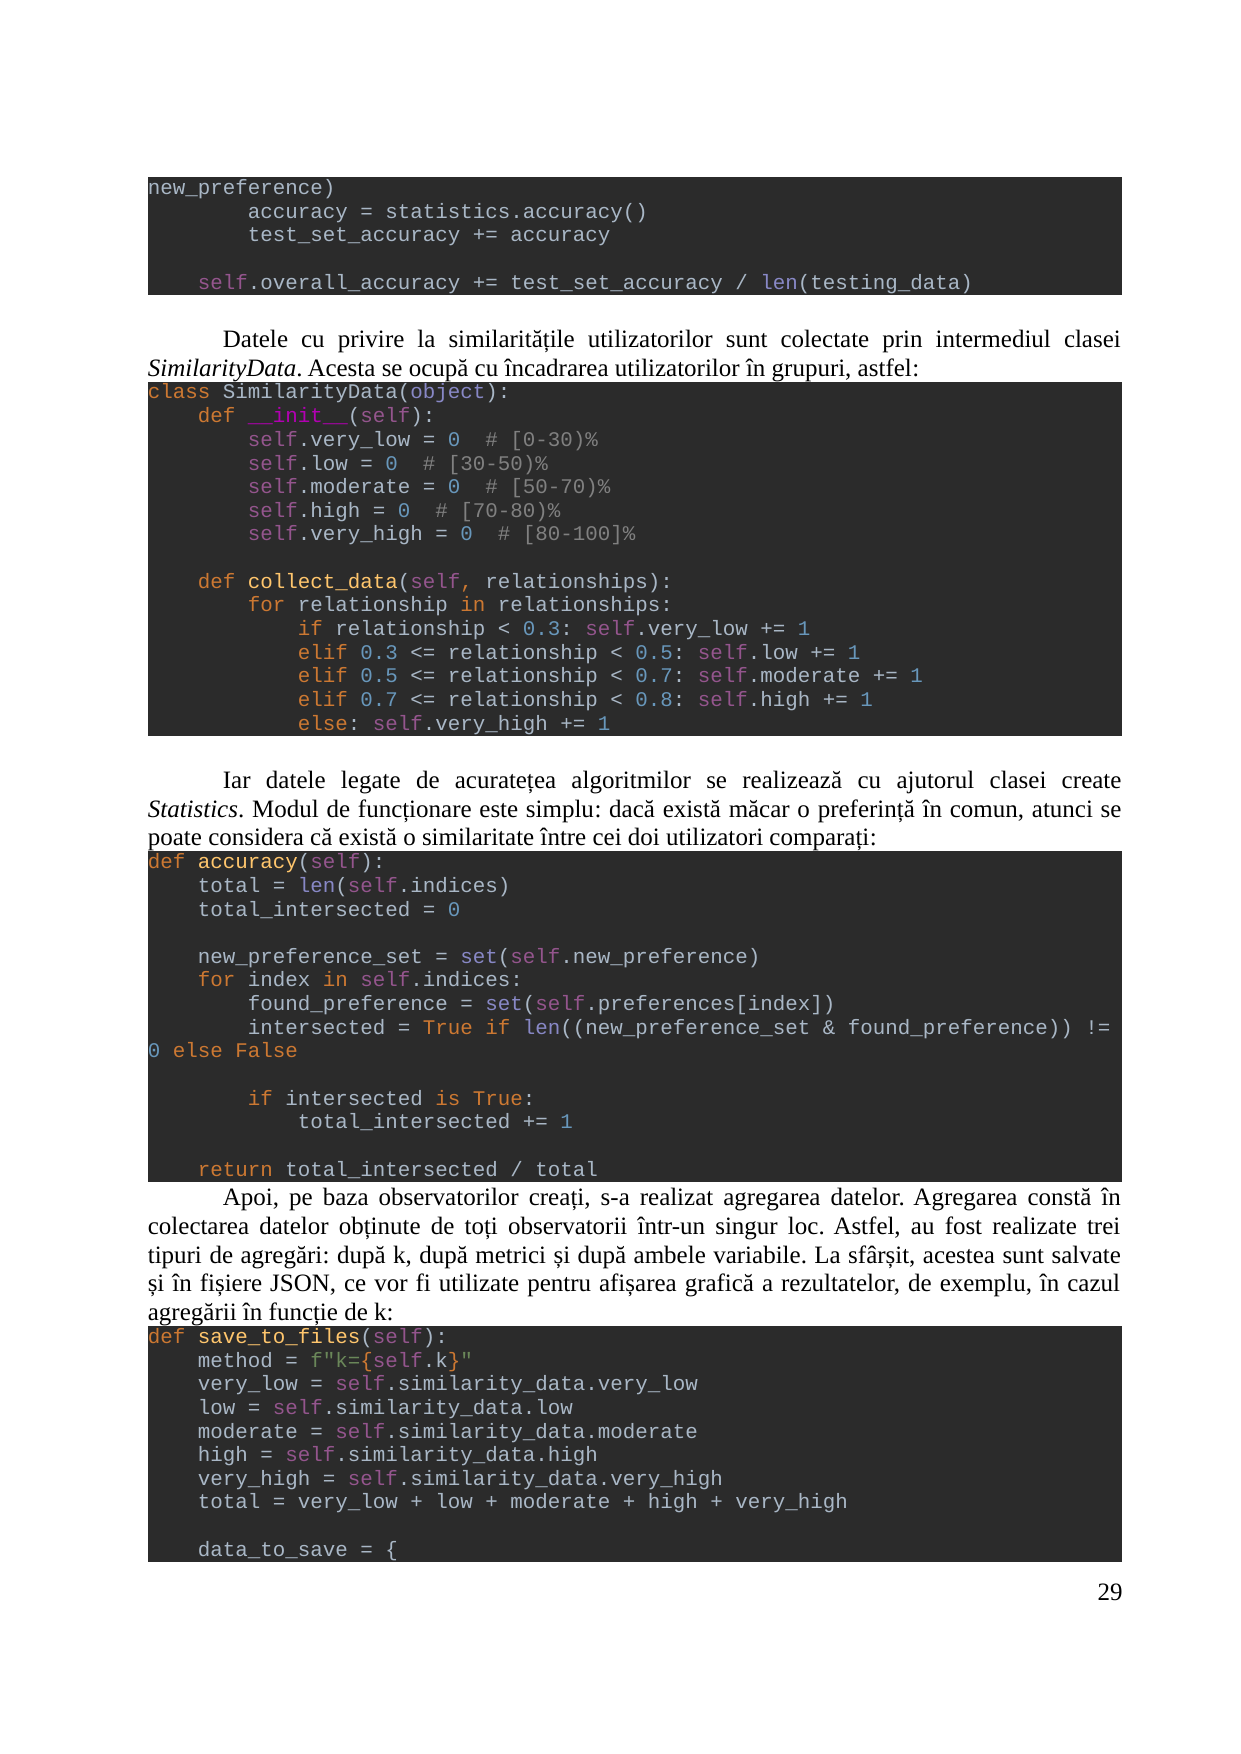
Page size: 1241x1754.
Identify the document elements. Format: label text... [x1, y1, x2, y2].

text class SimilarityData(object): def __init__(self): self.very_low = 0 # [0-30)% self.low = 0 # [30-50)% self.moderate = 0 # [50-70)% self.high = 0 # [70-80)% self.very_high = 0 # [80-100]% def collect_data(self, relationships): for relationship in relationships: if relationship < 0.3: self.very_low += 1 elif 0.3 <= relationship < 0.5: self.low += 1 elif 0.5 <= relationship < 0.7: self.moderate += 1 elif 0.7 <= relationship < 0.8: self.high += 1 else: self.very_high += 1 [148, 382, 1122, 736]
text Iar datele legate de acuratețea algoritmilor se realizează cu ajutorul clasei create Statistics. Modul de funcționare este simplu: dacă există măcar o preferință în comun, atunci se poate considera că există o similaritate între cei doi utilizatori comparați: [148, 765, 1122, 851]
text def save_to_files(self): method = f"k={self.k}" very_low = self.similarity_data.very_low low = self.similarity_data.low moderate = self.similarity_data.moderate high = self.similarity_data.high very_high = self.similarity_data.very_high total = very_low + low + moderate + high + very_high data_to_save = { [148, 1326, 1122, 1562]
text def accuracy(self): total = len(self.indices) total_intersected = 0 new_preference_set = set(self.new_preference) for index in self.indices: found_preference = set(self.preferences[index]) intersected = True if len((new_preference_set & found_preference)) != 0 else False if intersected is True: total_intersected += 1 return total_intersected / total [148, 851, 1122, 1182]
text Apoi, pe baza observatorilor creați, s-a realizat agregarea datelor. Agregarea constă în colectarea datelor obținute de toți observatorii într-un singur loc. Astfel, au fost realizate trei tipuri de agregări: după k, după metrici și după ambele variabile. La sfârșit, acestea sunt salvate și în fișiere JSON, ce vor fi utilizate pentru afișarea grafică a rezultatelor, de exemplu, în cazul agregării în funcție de k: [148, 1182, 1122, 1326]
text new_preference) accuracy = statistics.accuracy() test_set_accuracy += accuracy self.overall_accuracy += test_set_accuracy / len(testing_data) [148, 177, 1122, 295]
text Datele cu privire la similaritățile utilizatorilor sunt colectate prin intermediul clasei SimilarityData. Acesta se ocupă cu încadrarea utilizatorilor în grupuri, astfel: [148, 324, 1122, 382]
